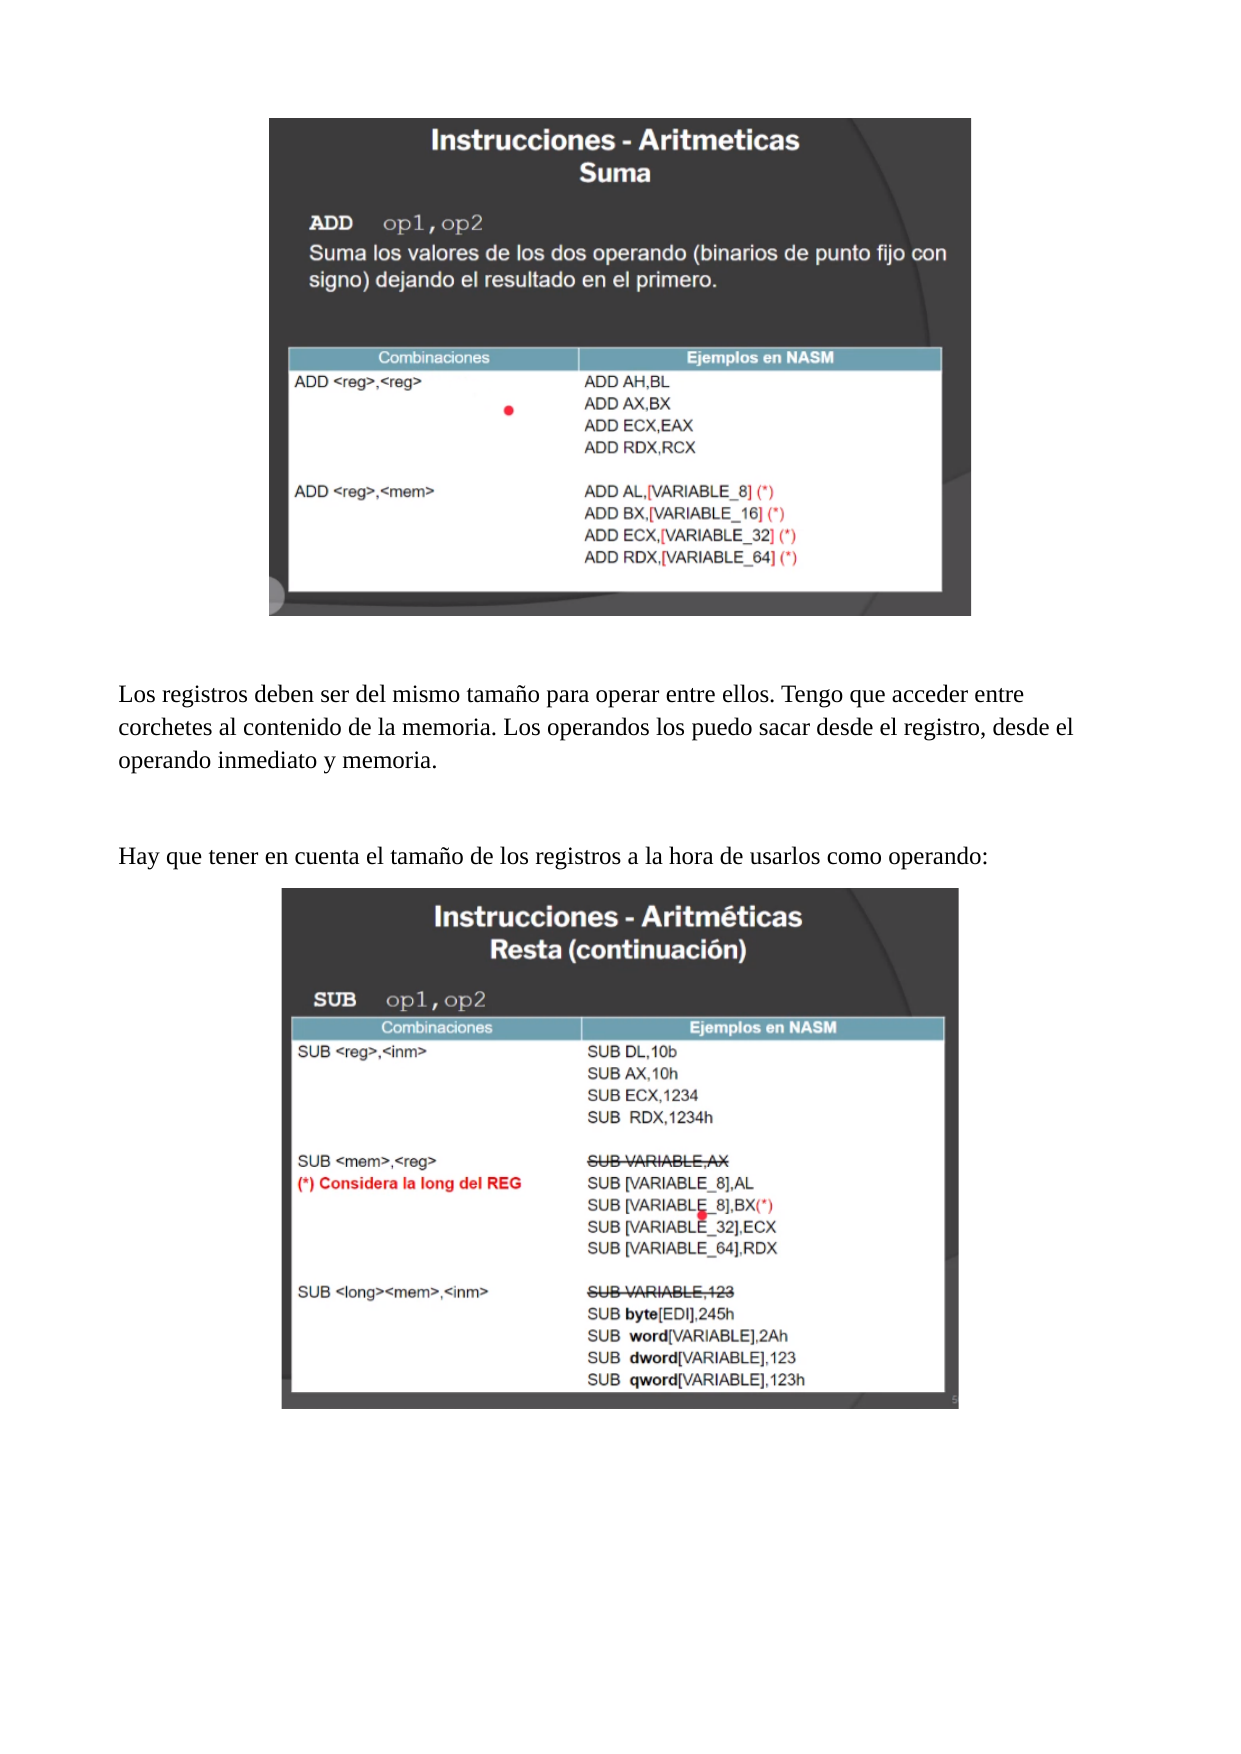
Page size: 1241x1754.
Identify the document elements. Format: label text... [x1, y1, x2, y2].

text Hay que tener en cuenta el tamaño de los registros a la hora de usarlos como operando: [118, 841, 1122, 869]
picture [269, 118, 972, 616]
picture [281, 888, 959, 1409]
text Los registros deben ser del mismo tamaño para operar entre ellos. Tengo que acceder entre corchetes al contenido de la memoria. Los operandos los puedo sacar desde el registro, desde el operando inmediato y memoria. [118, 118, 1122, 774]
